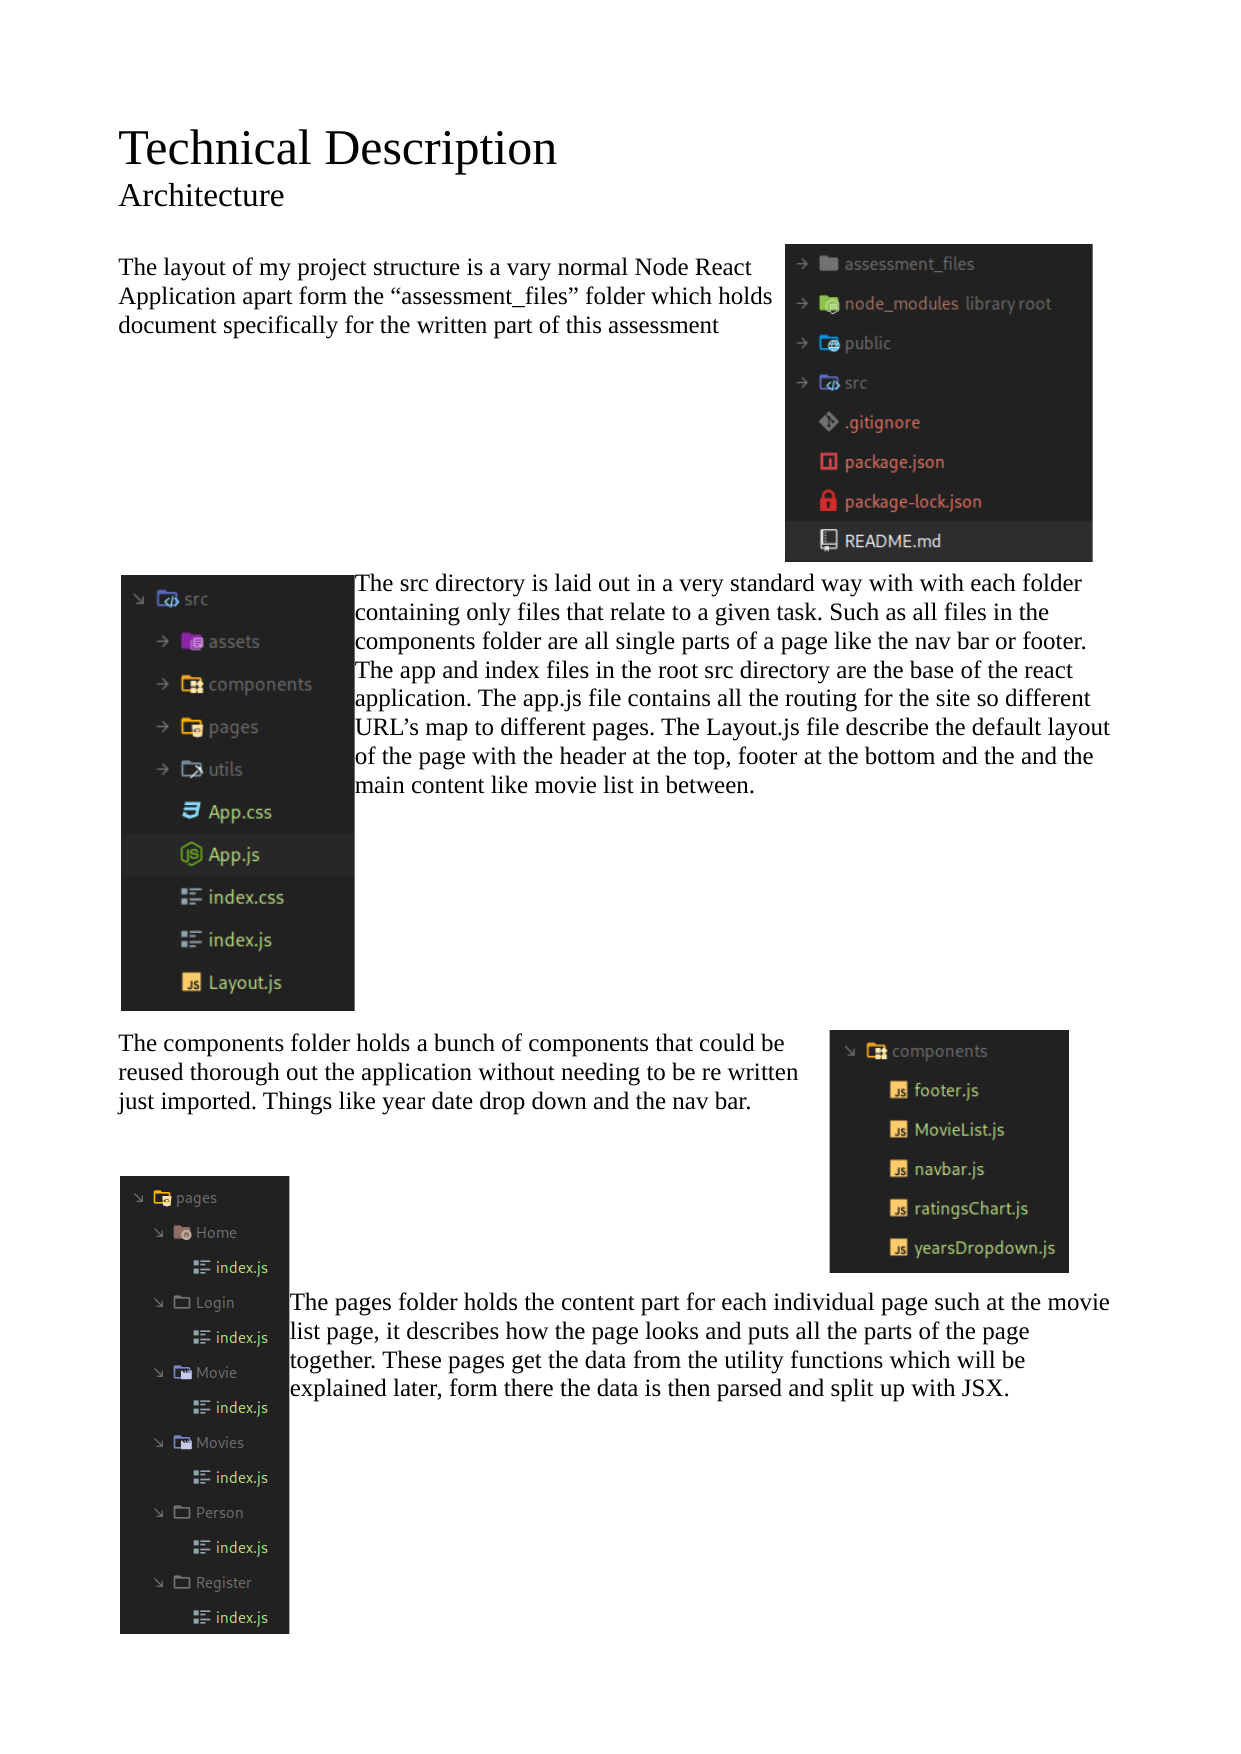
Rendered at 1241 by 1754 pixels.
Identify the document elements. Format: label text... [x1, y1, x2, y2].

text The layout of my project structure is a vary normal Node React Application apart form the “assessment_files” folder which holds document specifically for the written part of this assessment [118, 252, 785, 338]
picture [120, 1176, 290, 1634]
picture [121, 575, 355, 1011]
text Architecture [118, 176, 1122, 214]
text Technical Description [118, 118, 1122, 176]
text The src directory is laid out in a very standard way with with each folder containing only files that relate to a given task. Such as all files in the components folder are all single parts of a page like the nav bar or footer. The app and index files in the root src directory are the base of the react application. The app.js file contains all the routing for the site so different URL’s map to different pages. The Layout.js file describe the default layout of the page with the header at the top, footer at the bottom and the and the main content like movie list in between. [118, 568, 1122, 798]
picture [829, 1030, 1069, 1273]
picture [785, 244, 1093, 562]
text The pages folder holds the content part for each individual page such at the movie list page, it describes how the page looks and puts all the parts of the page together. These pages get the data from the utility functions which will be explained later, form there the data is then parsed and split up with JSX. [290, 1287, 1122, 1402]
text The components folder holds a bunch of components that could be reused thorough out the application without needing to be re written just imported. Things like year date drop down and the nav bar. [118, 1028, 1122, 1115]
